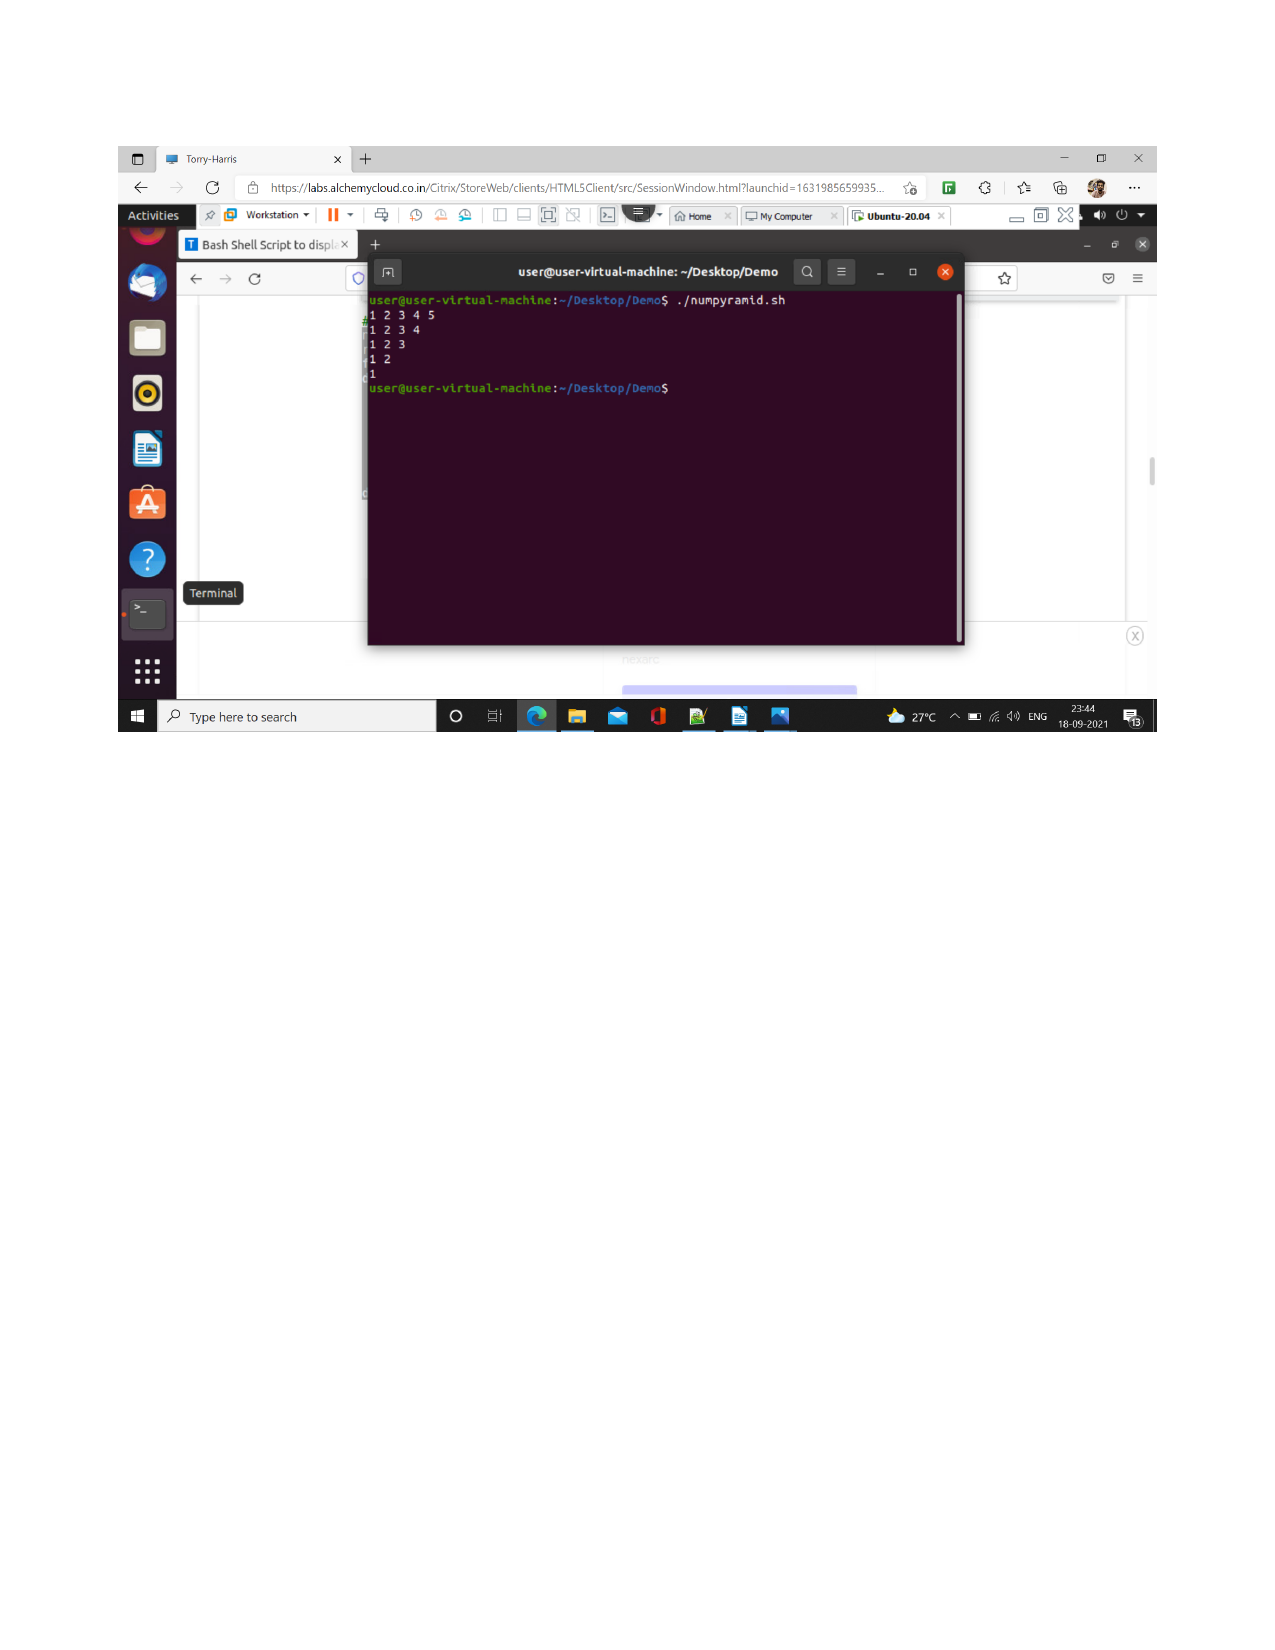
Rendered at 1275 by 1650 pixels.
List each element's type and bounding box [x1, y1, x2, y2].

picture [118, 146, 1157, 732]
